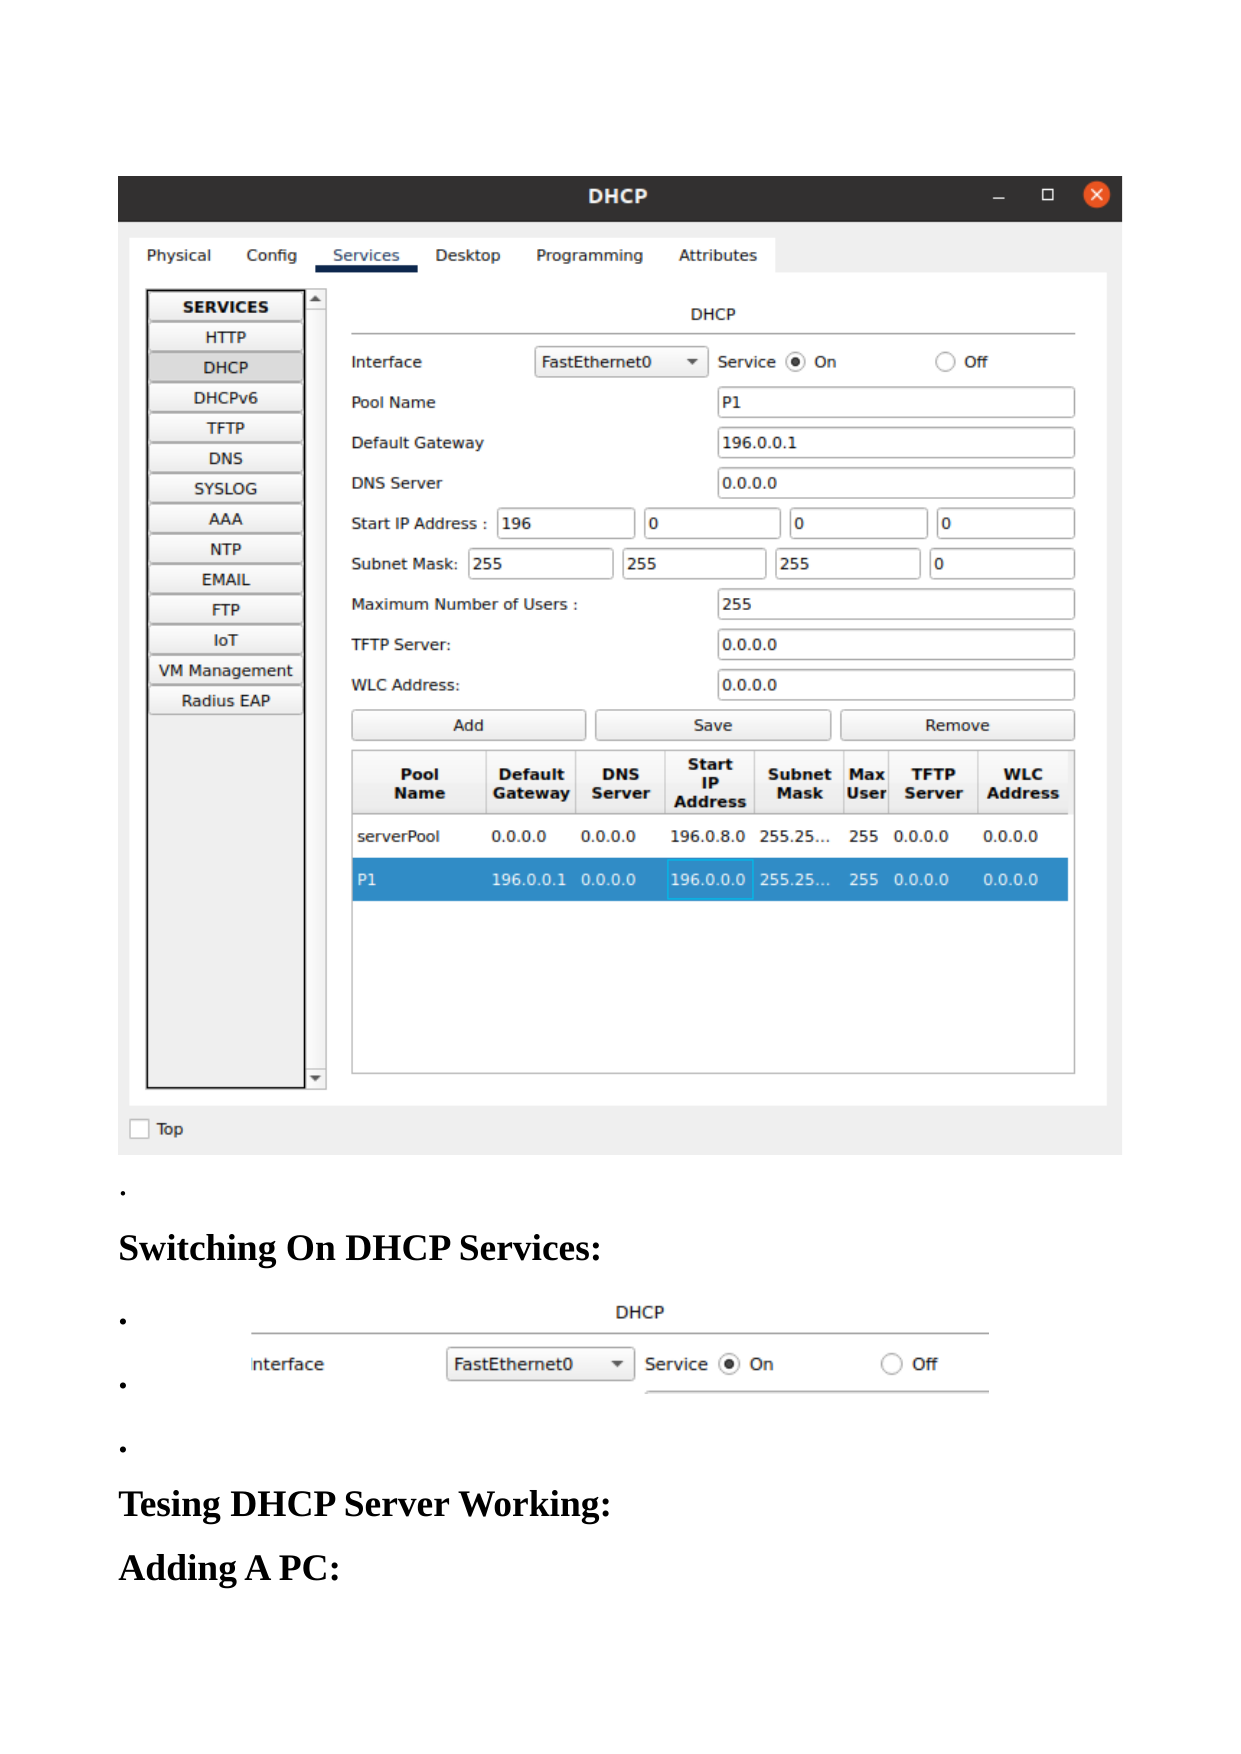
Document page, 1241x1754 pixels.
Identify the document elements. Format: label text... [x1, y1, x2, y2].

picture [118, 176, 1123, 1155]
text [989, 1289, 1122, 1332]
picture [251, 1289, 989, 1394]
text . [118, 1417, 1122, 1461]
text Adding A PC: [118, 1546, 1122, 1589]
text . [118, 1155, 1122, 1204]
text . [118, 1289, 251, 1332]
text Tesing DHCP Server Working: [118, 1482, 1122, 1525]
text Switching On DHCP Services: [118, 1225, 1122, 1268]
text . [118, 1353, 1122, 1396]
